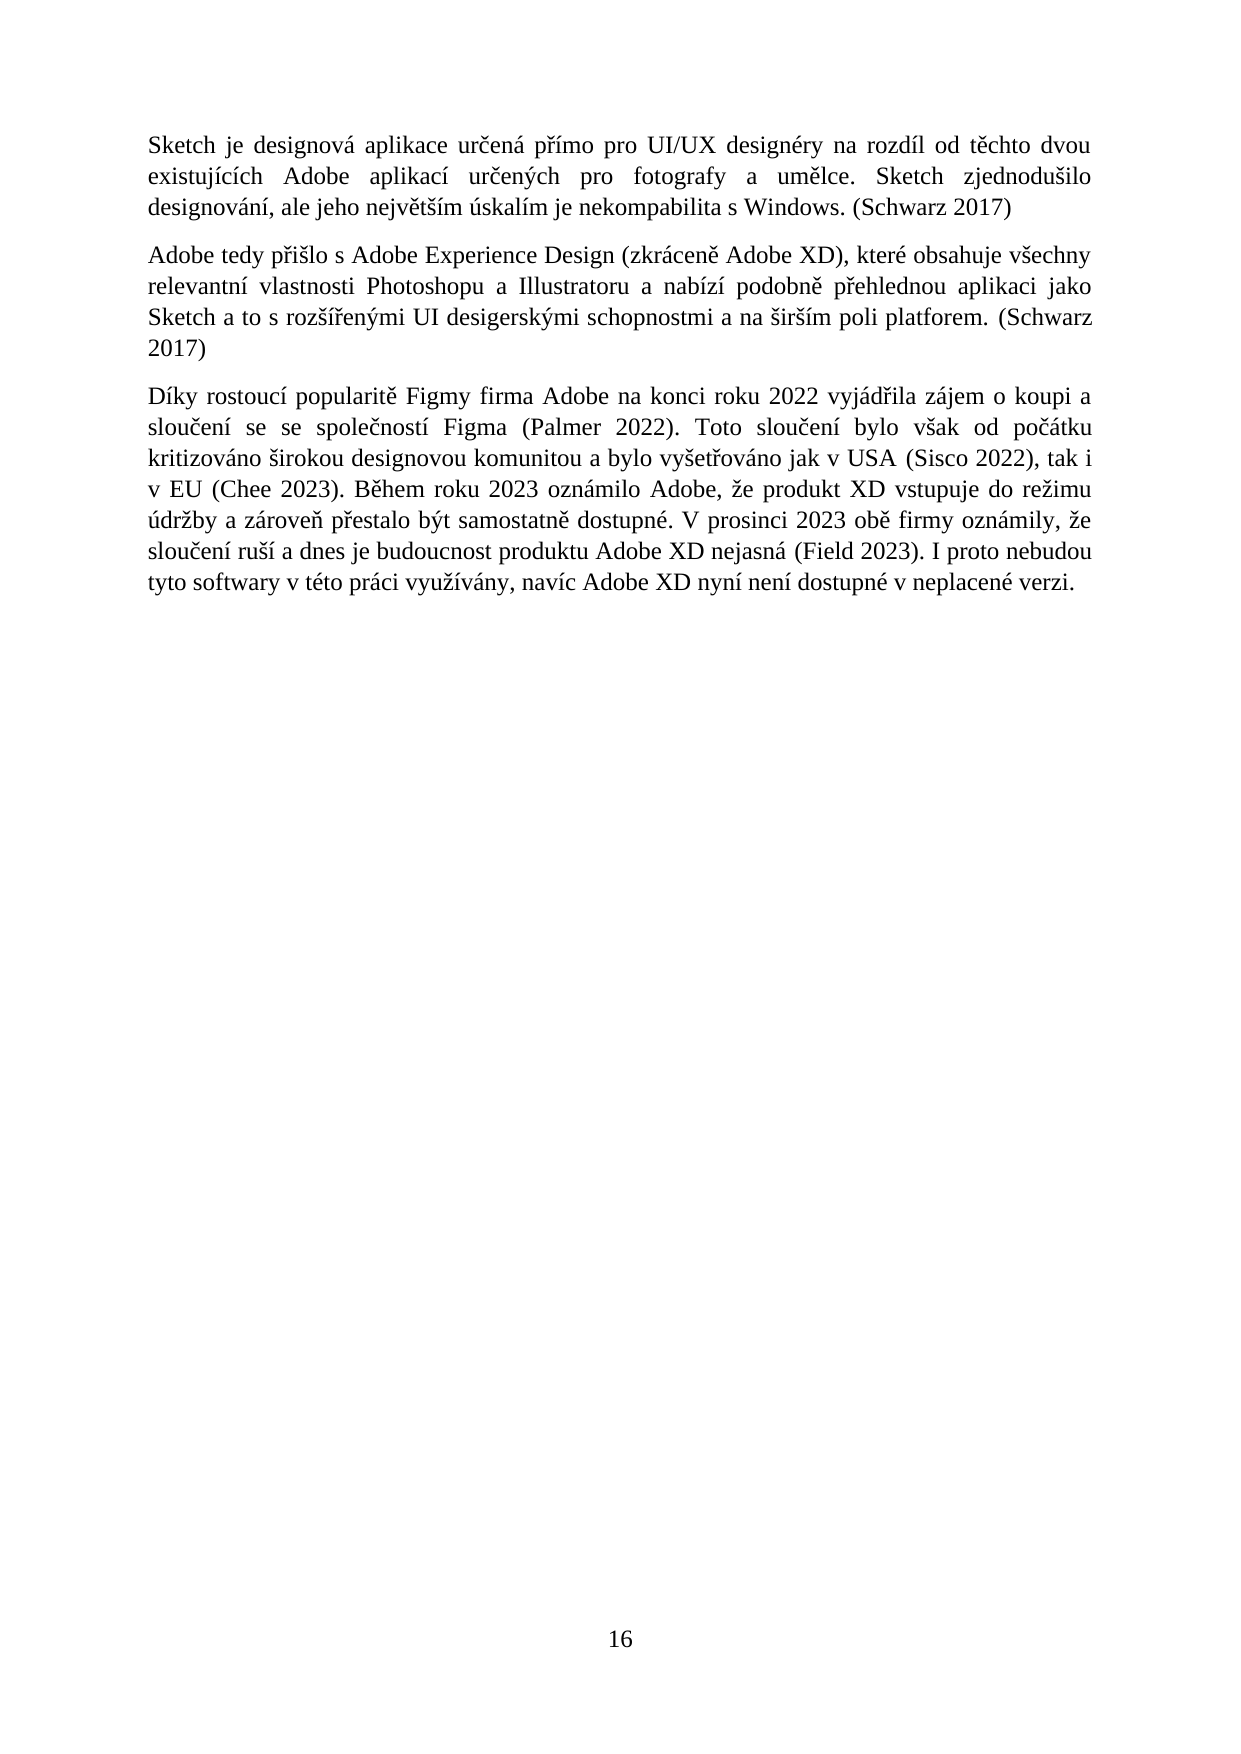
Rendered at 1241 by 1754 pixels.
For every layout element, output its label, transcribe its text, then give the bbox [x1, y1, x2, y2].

text Díky rostoucí popularitě Figmy firma Adobe na konci roku 2022 vyjádřila zájem o koupi a sloučení se se společností Figma (Palmer 2022). Toto sloučení bylo však od počátku kritizováno širokou designovou komunitou a bylo vyšetřováno jak v USA (Sisco 2022), tak i v EU (Chee 2023). Během roku 2023 oznámilo Adobe, že produkt XD vstupuje do režimu údržby a zároveň přestalo být samostatně dostupné. V prosinci 2023 obě firmy oznámily, že sloučení ruší a dnes je budoucnost produktu Adobe XD nejasná (Field 2023). I proto nebudou tyto softwary v této práci využívány, navíc Adobe XD nyní není dostupné v neplacené verzi. [148, 381, 1092, 596]
text Sketch je designová aplikace určená přímo pro UI/UX designéry na rozdíl od těchto dvou existujících Adobe aplikací určených pro fotografy a umělce. Sketch zjednodušilo designování, ale jeho největším úskalím je nekompabilita s Windows. (Schwarz 2017) [148, 130, 1092, 221]
text Adobe tedy přišlo s Adobe Experience Design (zkráceně Adobe XD), které obsahuje všechny relevantní vlastnosti Photoshopu a Illustratoru a nabízí podobně přehlednou aplikaci jako Sketch a to s rozšířenými UI desigerskými schopnostmi a na širším poli platforem. (Schwarz 2017) [148, 240, 1092, 362]
